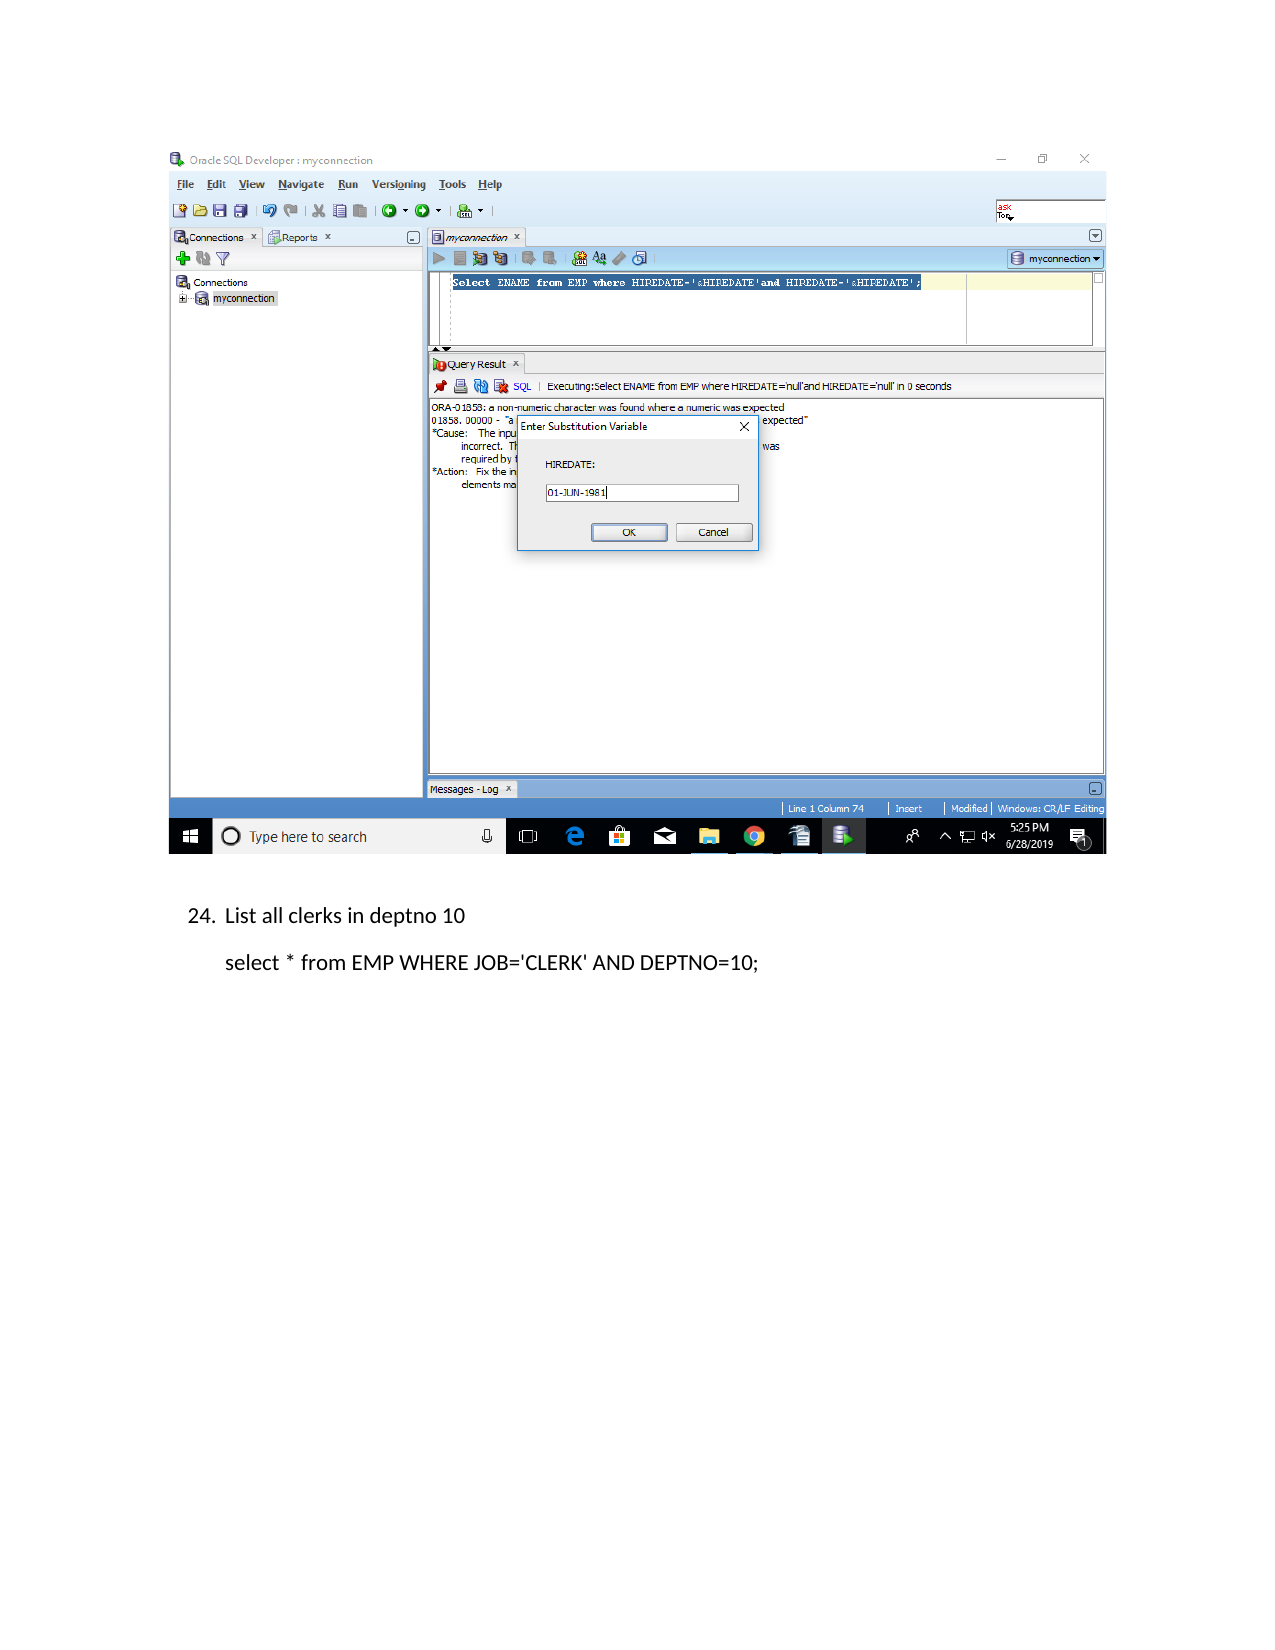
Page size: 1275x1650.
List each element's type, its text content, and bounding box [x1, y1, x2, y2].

list List all clerks in deptno 10 [187, 902, 1125, 929]
picture [168, 150, 1107, 854]
list select * from EMP WHERE JOB='CLERK' AND DEPTNO=10; [187, 948, 1125, 976]
